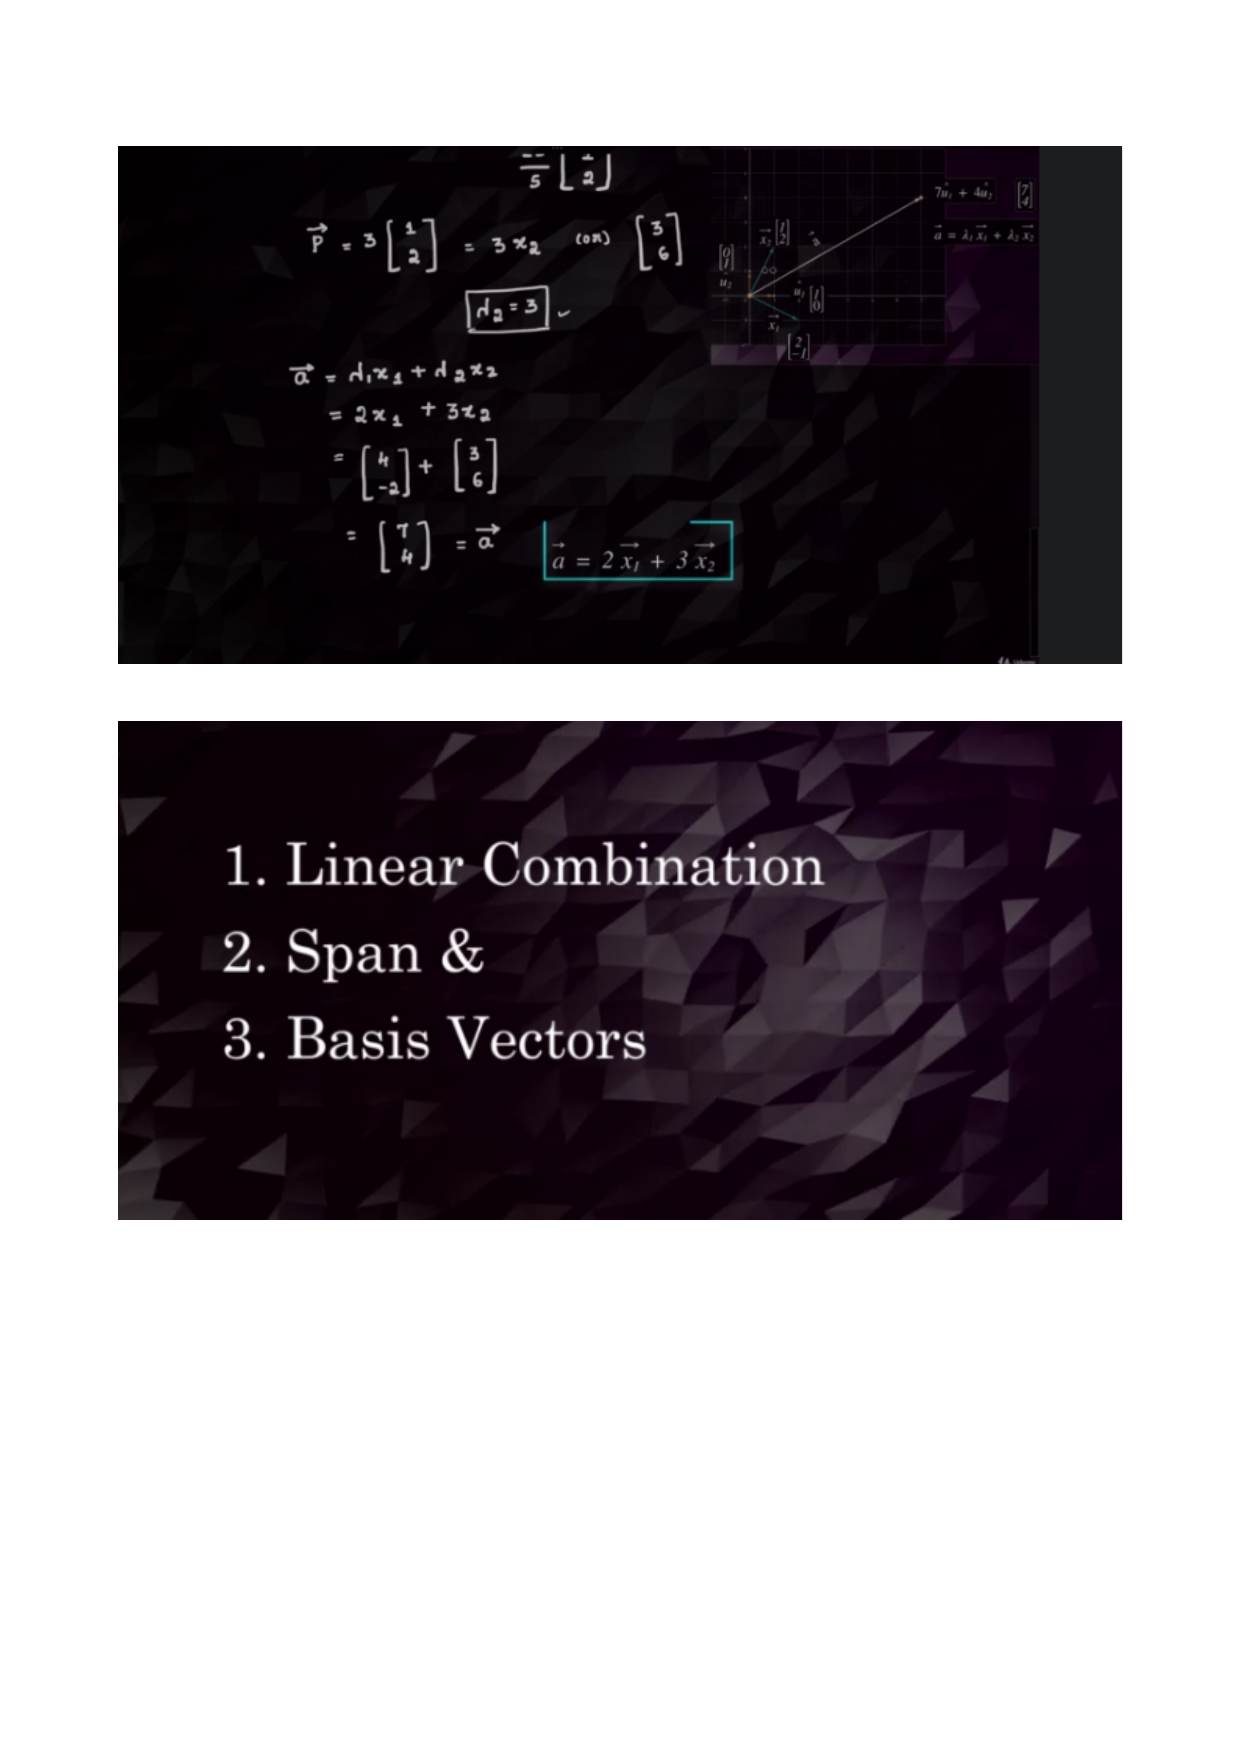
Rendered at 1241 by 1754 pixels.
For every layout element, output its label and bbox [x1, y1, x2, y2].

picture [118, 146, 1123, 664]
picture [118, 721, 1123, 1220]
